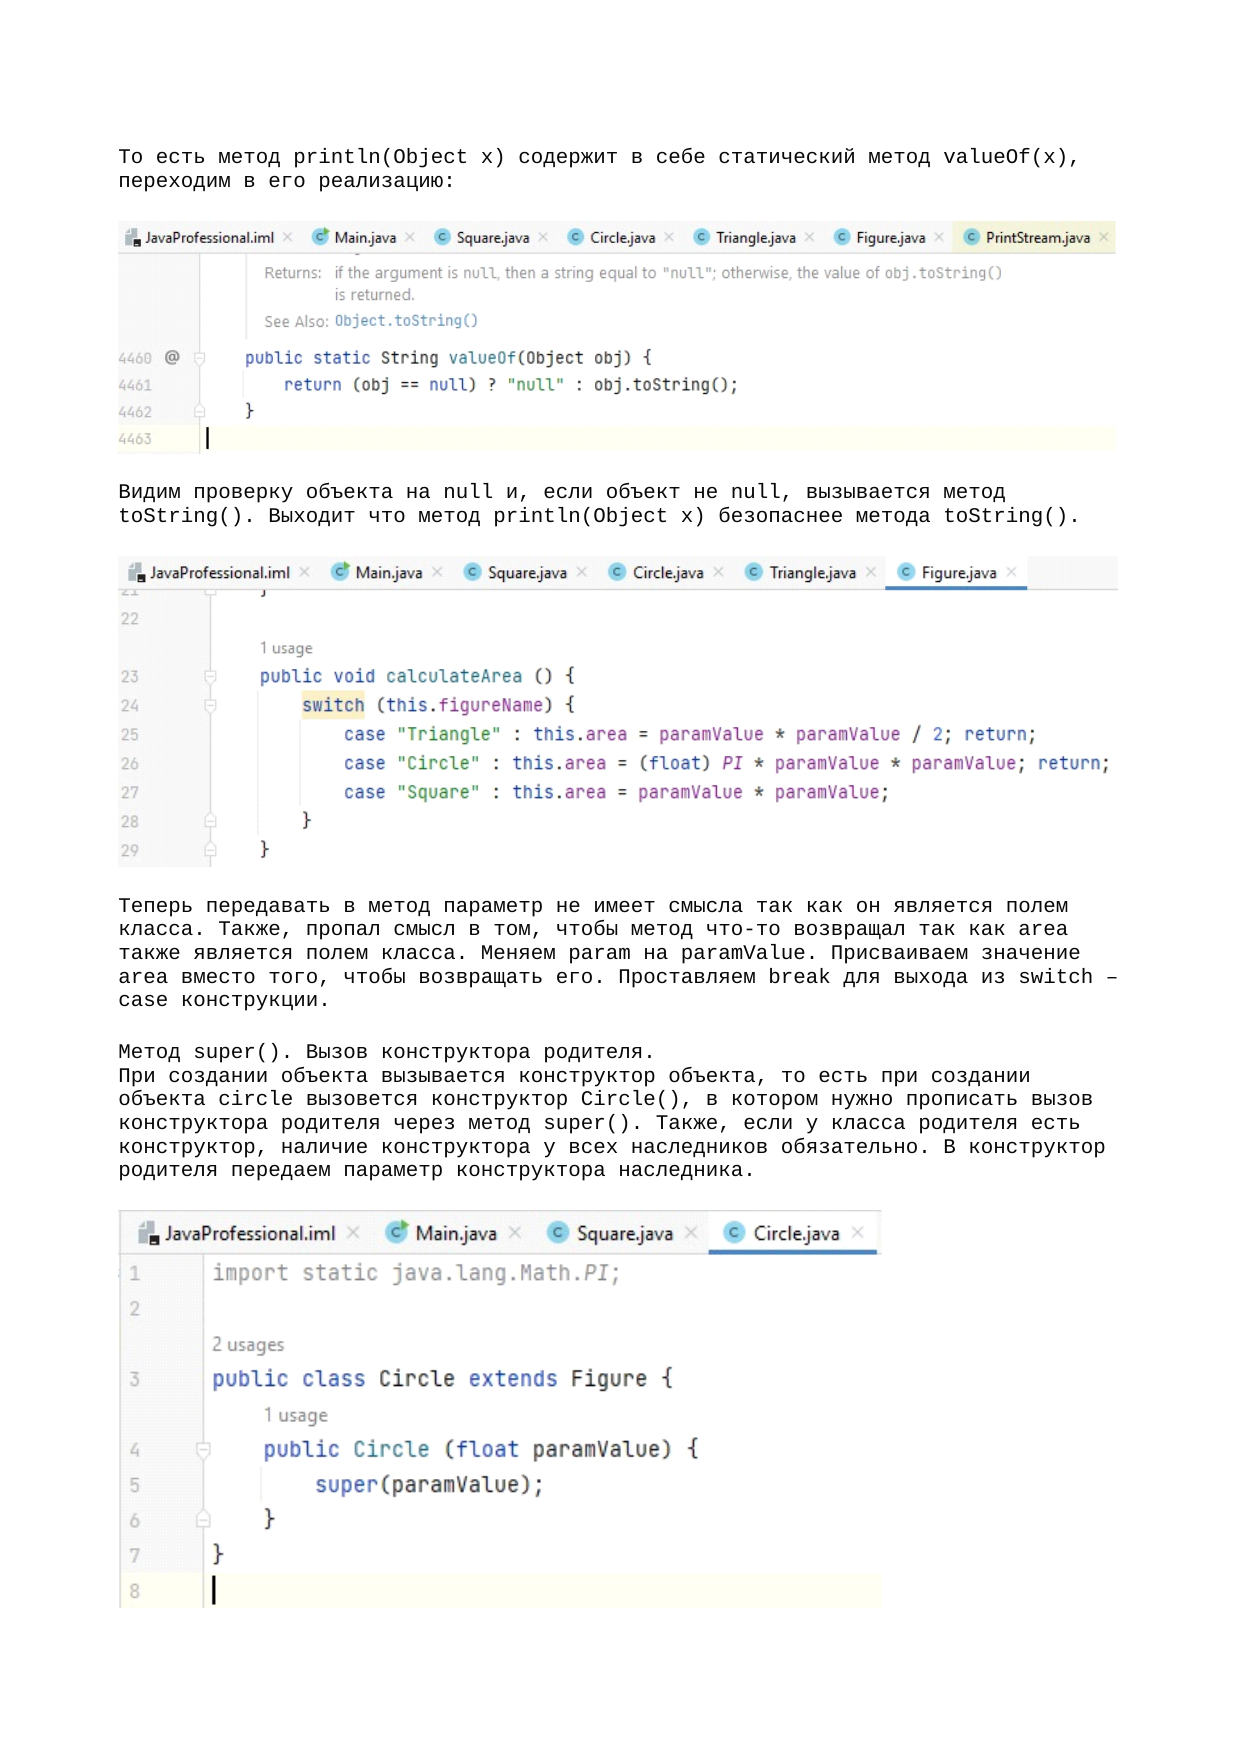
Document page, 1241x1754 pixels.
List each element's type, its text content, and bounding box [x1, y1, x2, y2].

text При создании объекта вызывается конструктор объекта, то есть при создании объекта circle вызовется конструктор Circle(), в котором нужно прописать вызов конструктора родителя через метод super(). Также, если у класса родителя есть конструктор, наличие конструктора у всех наследников обязательно. В конструктор родителя передаем параметр конструктора наследника. [118, 1065, 1122, 1183]
text Теперь передавать в метод параметр не имеет смысла так как он является полем класса. Также, пропал смысл в том, чтобы метод что-то возвращал так как area также является полем класса. Меняем param на paramValue. Присваиваем значение area вместо того, чтобы возвращать его. Проставляем break для выхода из switch – case конструкции. [118, 895, 1122, 1013]
text То есть метод println(Object x) содержит в себе статический метод valueOf(x), переходим в его реализацию: [118, 146, 1122, 193]
text Видим проверку объекта на null и, если объект не null, вызывается метод toString(). Выходит что метод println(Object x) безопаснее метода toString(). [118, 481, 1122, 529]
text Метод super(). Вызов конструктора родителя. [118, 1041, 1122, 1065]
